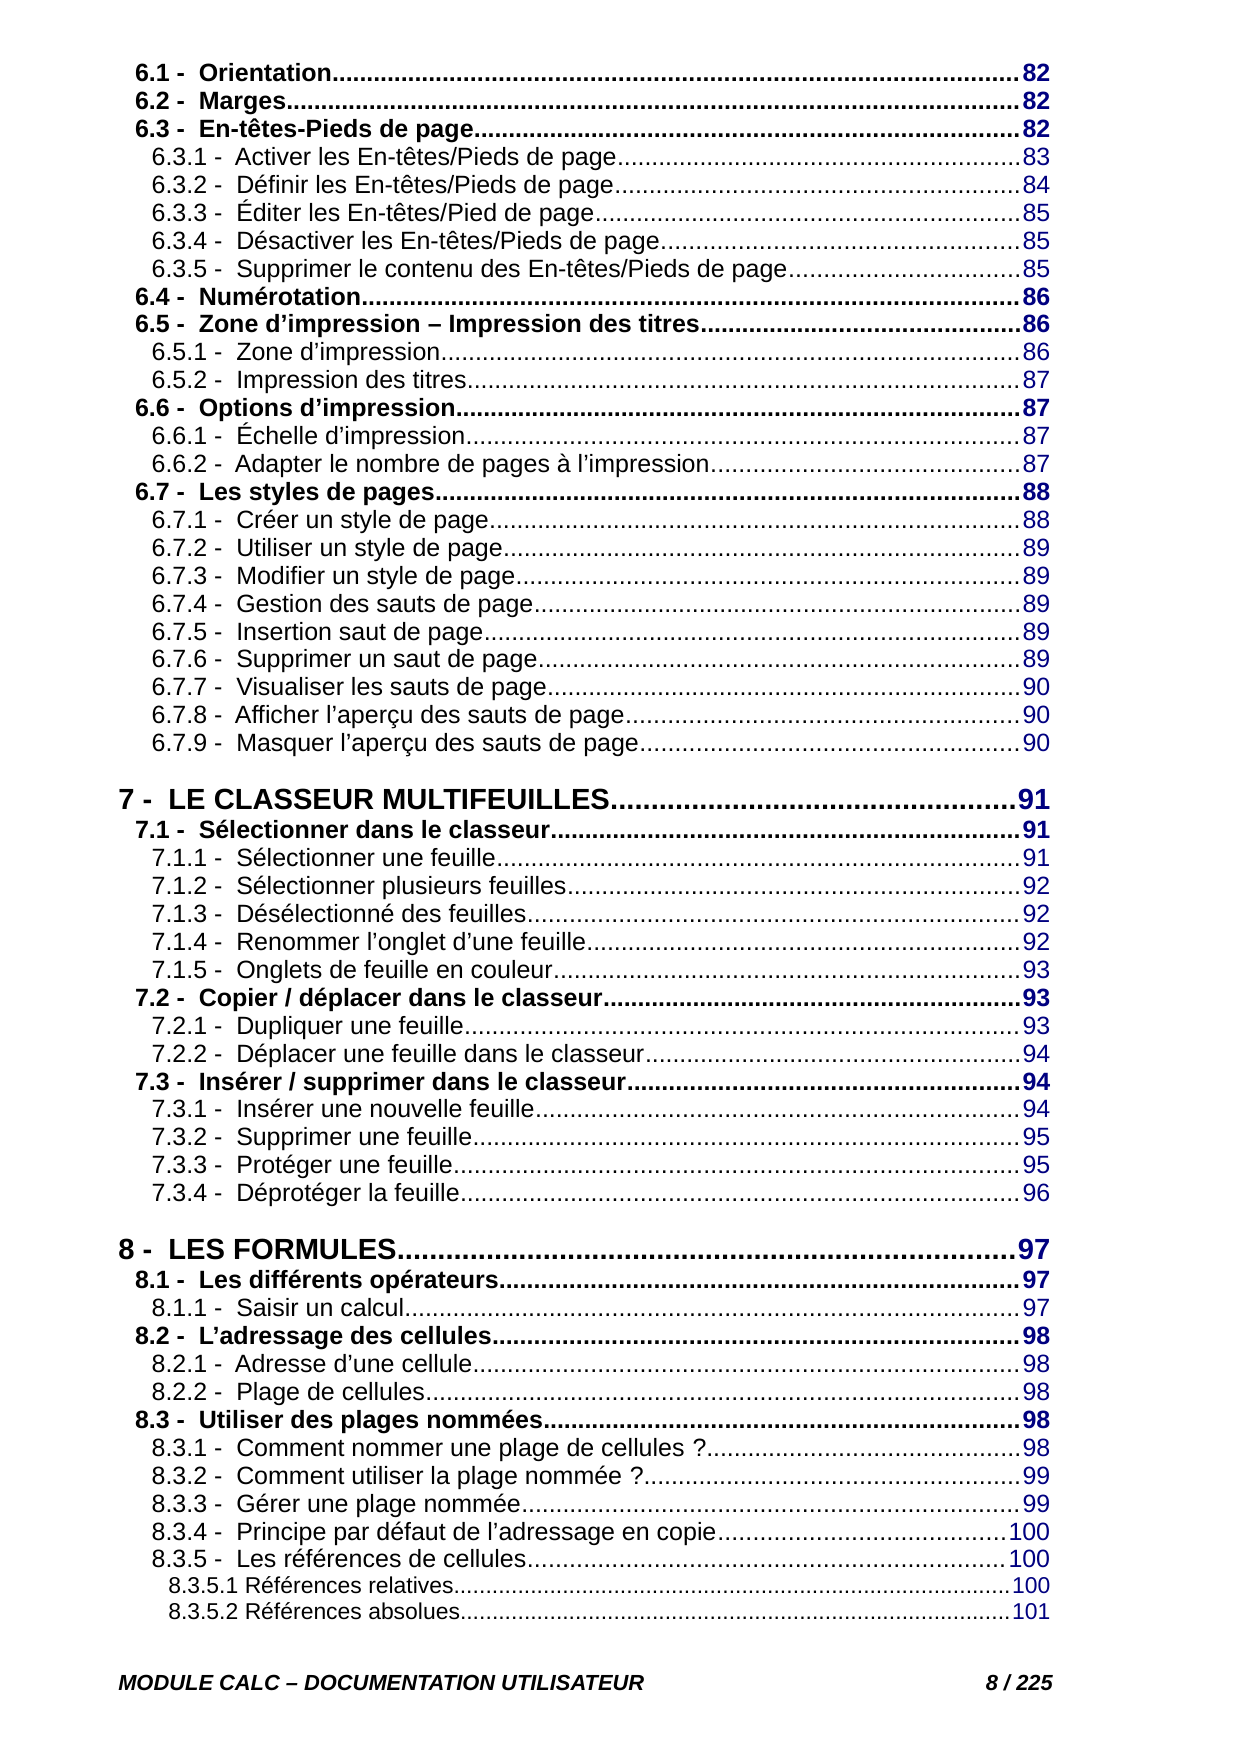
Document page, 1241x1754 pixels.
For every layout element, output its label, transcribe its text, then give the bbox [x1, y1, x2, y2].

text 6.7.3 - Modifier un style de page 89 [151, 562, 1122, 589]
text 7.2 - Copier / déplacer dans le classeur 93 [135, 984, 1122, 1012]
text 7.3.1 - Insérer une nouvelle feuille 94 [151, 1095, 1122, 1123]
text 6.7 - Les styles de pages 88 [135, 478, 1122, 506]
text 6.3.4 - Désactiver les En-têtes/Pieds de page 85 [151, 227, 1122, 254]
text 8.3.4 - Principe par défaut de l’adressage en copie 100 [151, 1517, 1122, 1545]
text 6.7.5 - Insertion saut de page 89 [151, 617, 1122, 645]
text 6.6.2 - Adapter le nombre de pages à l’impression 87 [151, 450, 1122, 478]
text 8.1 - Les différents opérateurs 97 [135, 1266, 1122, 1294]
text 6.3.5 - Supprimer le contenu des En-têtes/Pieds de page 85 [151, 254, 1122, 282]
text 7.1 - Sélectionner dans le classeur 91 [135, 816, 1122, 844]
text 6.1 - Orientation 82 [135, 59, 1122, 87]
text 8.2.1 - Adresse d’une cellule 98 [151, 1350, 1122, 1378]
text 7.1.3 - Désélectionné des feuilles 92 [151, 900, 1122, 928]
text 8.3.5.2 Références absolues 101 [168, 1599, 1122, 1624]
text 7.3 - Insérer / supprimer dans le classeur 94 [135, 1067, 1122, 1095]
text 8.3.2 - Comment utiliser la plage nommée ? 99 [151, 1462, 1122, 1489]
text 6.7.7 - Visualiser les sauts de page 90 [151, 673, 1122, 701]
text 7.1.2 - Sélectionner plusieurs feuilles 92 [151, 872, 1122, 900]
text 8.3.5 - Les références de cellules 100 [151, 1545, 1122, 1573]
text 6.6.1 - Échelle d’impression 87 [151, 422, 1122, 450]
text 6.3.2 - Définir les En-têtes/Pieds de page 84 [151, 171, 1122, 199]
text 8 - Les formules 97 [118, 1233, 1122, 1266]
text 8.2 - L’adressage des cellules 98 [135, 1322, 1122, 1350]
text 8.3 - Utiliser des plages nommées 98 [135, 1406, 1122, 1434]
text 6.2 - Marges 82 [135, 87, 1122, 115]
text 6.7.4 - Gestion des sauts de page 89 [151, 589, 1122, 617]
text 6.7.8 - Afficher l’aperçu des sauts de page 90 [151, 701, 1122, 729]
text 7.1.5 - Onglets de feuille en couleur 93 [151, 956, 1122, 984]
text 6.7.2 - Utiliser un style de page 89 [151, 534, 1122, 562]
text 8.3.5.1 Références relatives 100 [168, 1573, 1122, 1599]
text 7.1.1 - Sélectionner une feuille 91 [151, 844, 1122, 872]
text 7.1.4 - Renommer l’onglet d’une feuille 92 [151, 928, 1122, 956]
text 8.2.2 - Plage de cellules 98 [151, 1378, 1122, 1406]
text 6.5 - Zone d’impression – Impression des titres 86 [135, 310, 1122, 338]
text 7.3.2 - Supprimer une feuille 95 [151, 1123, 1122, 1151]
text 7.2.2 - Déplacer une feuille dans le classeur 94 [151, 1039, 1122, 1067]
text 6.7.6 - Supprimer un saut de page 89 [151, 645, 1122, 673]
text 6.4 - Numérotation 86 [135, 282, 1122, 310]
text 6.5.1 - Zone d’impression 86 [151, 338, 1122, 366]
text 7.3.3 - Protéger une feuille 95 [151, 1151, 1122, 1179]
text 8.3.1 - Comment nommer une plage de cellules ? 98 [151, 1434, 1122, 1462]
text 7.3.4 - Déprotéger la feuille 96 [151, 1179, 1122, 1207]
text 6.3.1 - Activer les En-têtes/Pieds de page 83 [151, 143, 1122, 171]
text 7.2.1 - Dupliquer une feuille 93 [151, 1012, 1122, 1039]
text 7 - Le classeur multifeuilles 91 [118, 783, 1122, 816]
text 6.6 - Options d’impression 87 [135, 394, 1122, 422]
text 8.3.3 - Gérer une plage nommée 99 [151, 1489, 1122, 1517]
text 6.3.3 - Éditer les En-têtes/Pied de page 85 [151, 199, 1122, 227]
text 6.3 - En-têtes-Pieds de page 82 [135, 115, 1122, 143]
text 6.5.2 - Impression des titres 87 [151, 366, 1122, 394]
text 6.7.9 - Masquer l’aperçu des sauts de page 90 [151, 729, 1122, 757]
text 6.7.1 - Créer un style de page 88 [151, 506, 1122, 534]
text 8.1.1 - Saisir un calcul 97 [151, 1294, 1122, 1322]
